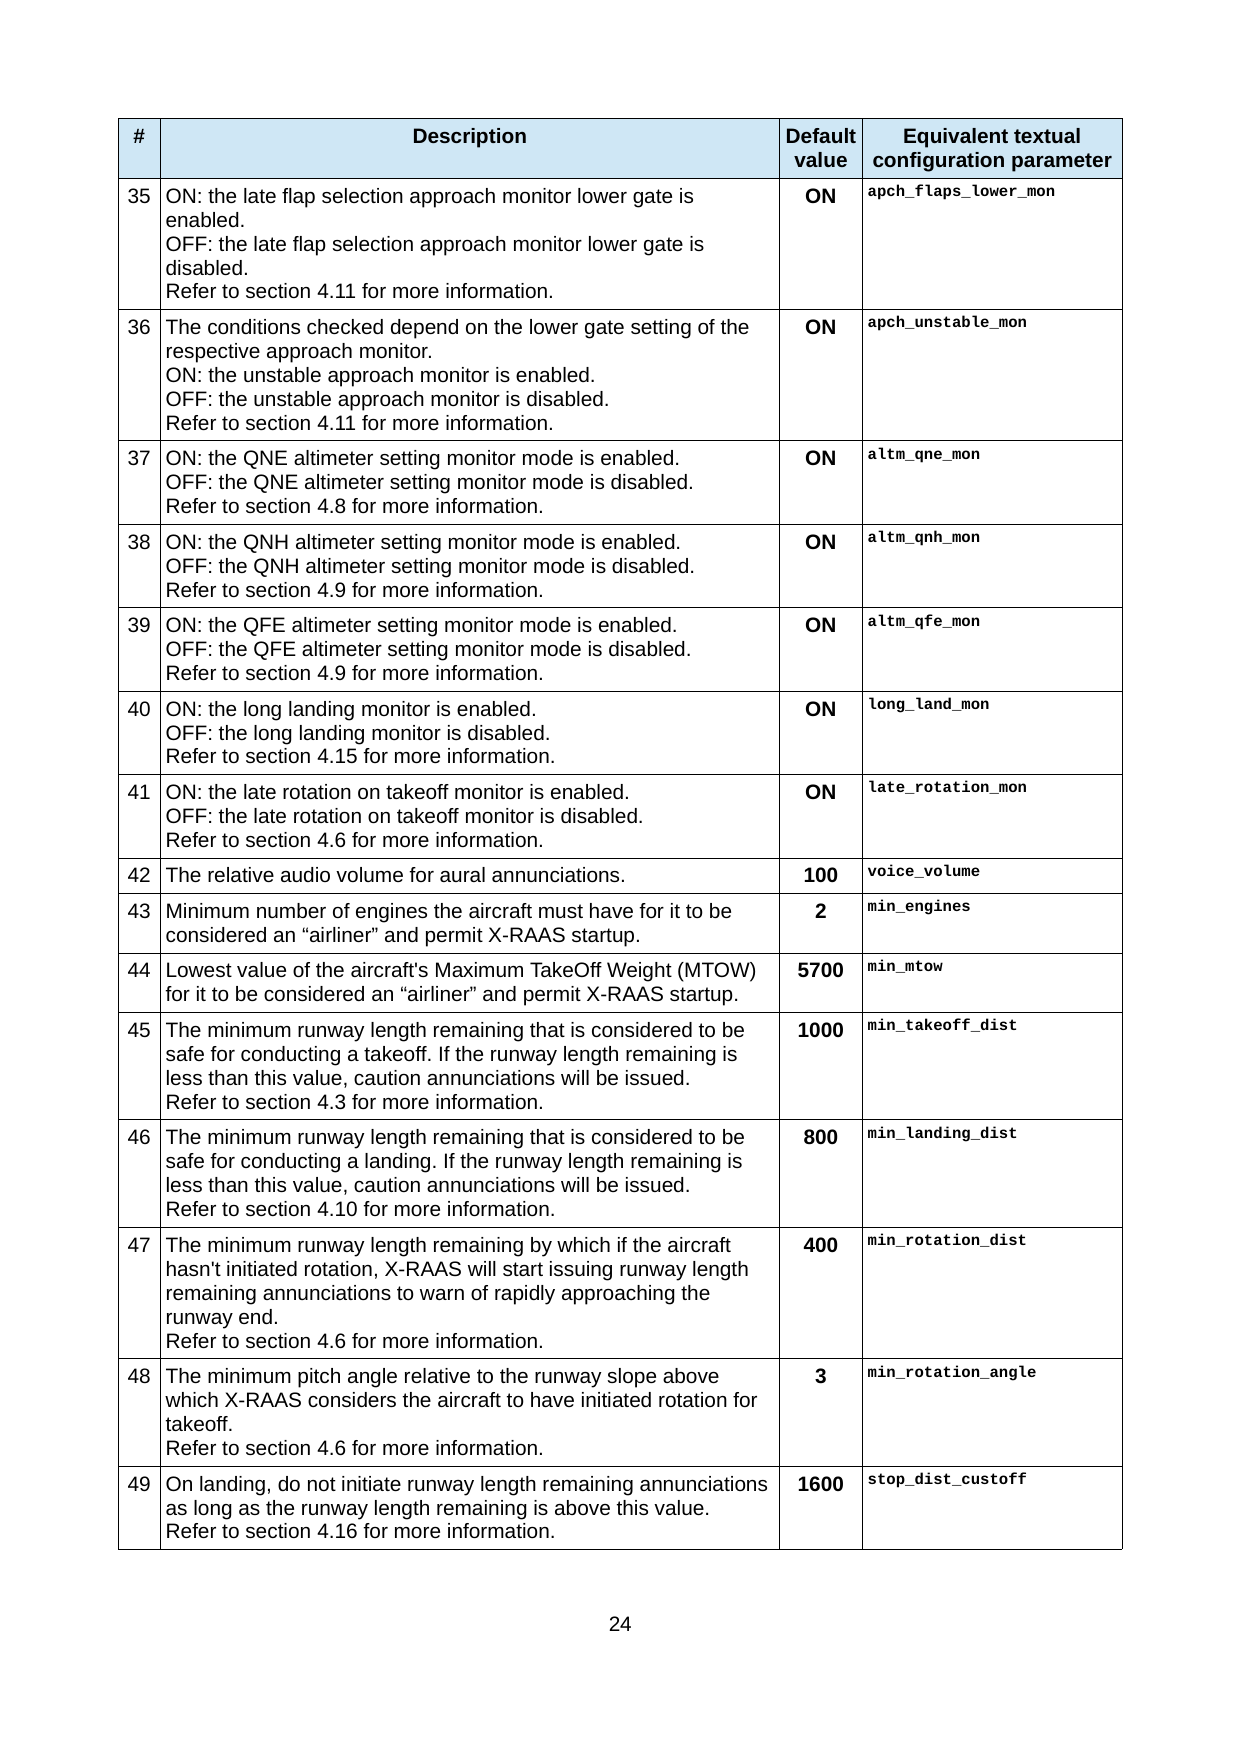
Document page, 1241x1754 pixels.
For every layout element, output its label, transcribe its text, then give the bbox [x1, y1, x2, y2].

table_cell min_landing_dist [863, 1120, 1122, 1227]
table_header Description [161, 119, 779, 178]
table_cell stop_dist_custoff [863, 1467, 1122, 1549]
table_cell altm_qnh_mon [863, 525, 1122, 607]
table_cell 44 [119, 954, 160, 1012]
table_cell 45 [119, 1013, 160, 1119]
table_cell The minimum pitch angle relative to the runway slope above which X-RAAS considers the aircraft to have initiated rotation for takeoff. Refer to section 4.6 for more information. [161, 1359, 779, 1466]
table_cell ON: the QNH altimeter setting monitor mode is enabled. OFF: the QNH altimeter setting monitor mode is disabled. Refer to section 4.9 for more information. [161, 525, 779, 607]
table_cell apch_unstable_mon [863, 310, 1122, 440]
table_cell ON [780, 310, 862, 440]
table_cell 100 [780, 859, 862, 893]
table_cell 46 [119, 1120, 160, 1227]
table_cell voice_volume [863, 859, 1122, 893]
table_cell 47 [119, 1228, 160, 1358]
table_cell ON [780, 608, 862, 691]
table_cell ON: the long landing monitor is enabled. OFF: the long landing monitor is disabled. Refer to section 4.15 for more information. [161, 692, 779, 774]
table_cell 38 [119, 525, 160, 607]
table_cell 1000 [780, 1013, 862, 1119]
table_cell 5700 [780, 954, 862, 1012]
table_cell The minimum runway length remaining by which if the aircraft hasn't initiated rotation, X-RAAS will start issuing runway length remaining annunciations to warn of rapidly approaching the runway end. Refer to section 4.6 for more information. [161, 1228, 779, 1358]
table_cell ON [780, 179, 862, 309]
table_cell min_takeoff_dist [863, 1013, 1122, 1119]
table_cell Minimum number of engines the aircraft must have for it to be considered an “airliner” and permit X-RAAS startup. [161, 894, 779, 952]
table_cell 3 [780, 1359, 862, 1466]
table_cell 49 [119, 1467, 160, 1549]
table_cell min_rotation_angle [863, 1359, 1122, 1466]
table_cell ON [780, 441, 862, 524]
table_cell 48 [119, 1359, 160, 1466]
table_header # [119, 119, 160, 178]
table_cell late_rotation_mon [863, 775, 1122, 857]
table_cell min_rotation_dist [863, 1228, 1122, 1358]
table_cell 40 [119, 692, 160, 774]
table_cell 2 [780, 894, 862, 952]
table_cell ON [780, 525, 862, 607]
table_cell 36 [119, 310, 160, 440]
table_cell The relative audio volume for aural annunciations. [161, 859, 779, 893]
table_cell ON: the QNE altimeter setting monitor mode is enabled. OFF: the QNE altimeter setting monitor mode is disabled. Refer to section 4.8 for more information. [161, 441, 779, 524]
table_cell 39 [119, 608, 160, 691]
table_cell ON: the late flap selection approach monitor lower gate is enabled. OFF: the late flap selection approach monitor lower gate is disabled. Refer to section 4.11 for more information. [161, 179, 779, 309]
table_cell The minimum runway length remaining that is considered to be safe for conducting a landing. If the runway length remaining is less than this value, caution annunciations will be issued. Refer to section 4.10 for more information. [161, 1120, 779, 1227]
table_cell altm_qfe_mon [863, 608, 1122, 691]
table_cell 1600 [780, 1467, 862, 1549]
table_cell min_mtow [863, 954, 1122, 1012]
table_cell 37 [119, 441, 160, 524]
table_cell 35 [119, 179, 160, 309]
table_cell min_engines [863, 894, 1122, 952]
table_cell 42 [119, 859, 160, 893]
table_cell 400 [780, 1228, 862, 1358]
table_cell The minimum runway length remaining that is considered to be safe for conducting a takeoff. If the runway length remaining is less than this value, caution annunciations will be issued. Refer to section 4.3 for more information. [161, 1013, 779, 1119]
table_header Default value [780, 119, 862, 178]
table_cell The conditions checked depend on the lower gate setting of the respective approach monitor. ON: the unstable approach monitor is enabled. OFF: the unstable approach monitor is disabled. Refer to section 4.11 for more information. [161, 310, 779, 440]
table_cell ON [780, 775, 862, 857]
table_header Equivalent textual configuration parameter [863, 119, 1122, 178]
table_cell Lowest value of the aircraft's Maximum TakeOff Weight (MTOW) for it to be considered an “airliner” and permit X-RAAS startup. [161, 954, 779, 1012]
table_cell apch_flaps_lower_mon [863, 179, 1122, 309]
table_cell ON [780, 692, 862, 774]
table_cell On landing, do not initiate runway length remaining annunciations as long as the runway length remaining is above this value. Refer to section 4.16 for more information. [161, 1467, 779, 1549]
table_cell 43 [119, 894, 160, 952]
table_cell ON: the late rotation on takeoff monitor is enabled. OFF: the late rotation on takeoff monitor is disabled. Refer to section 4.6 for more information. [161, 775, 779, 857]
table_cell long_land_mon [863, 692, 1122, 774]
table_cell altm_qne_mon [863, 441, 1122, 524]
table_cell 800 [780, 1120, 862, 1227]
table_cell ON: the QFE altimeter setting monitor mode is enabled. OFF: the QFE altimeter setting monitor mode is disabled. Refer to section 4.9 for more information. [161, 608, 779, 691]
table_cell 41 [119, 775, 160, 857]
